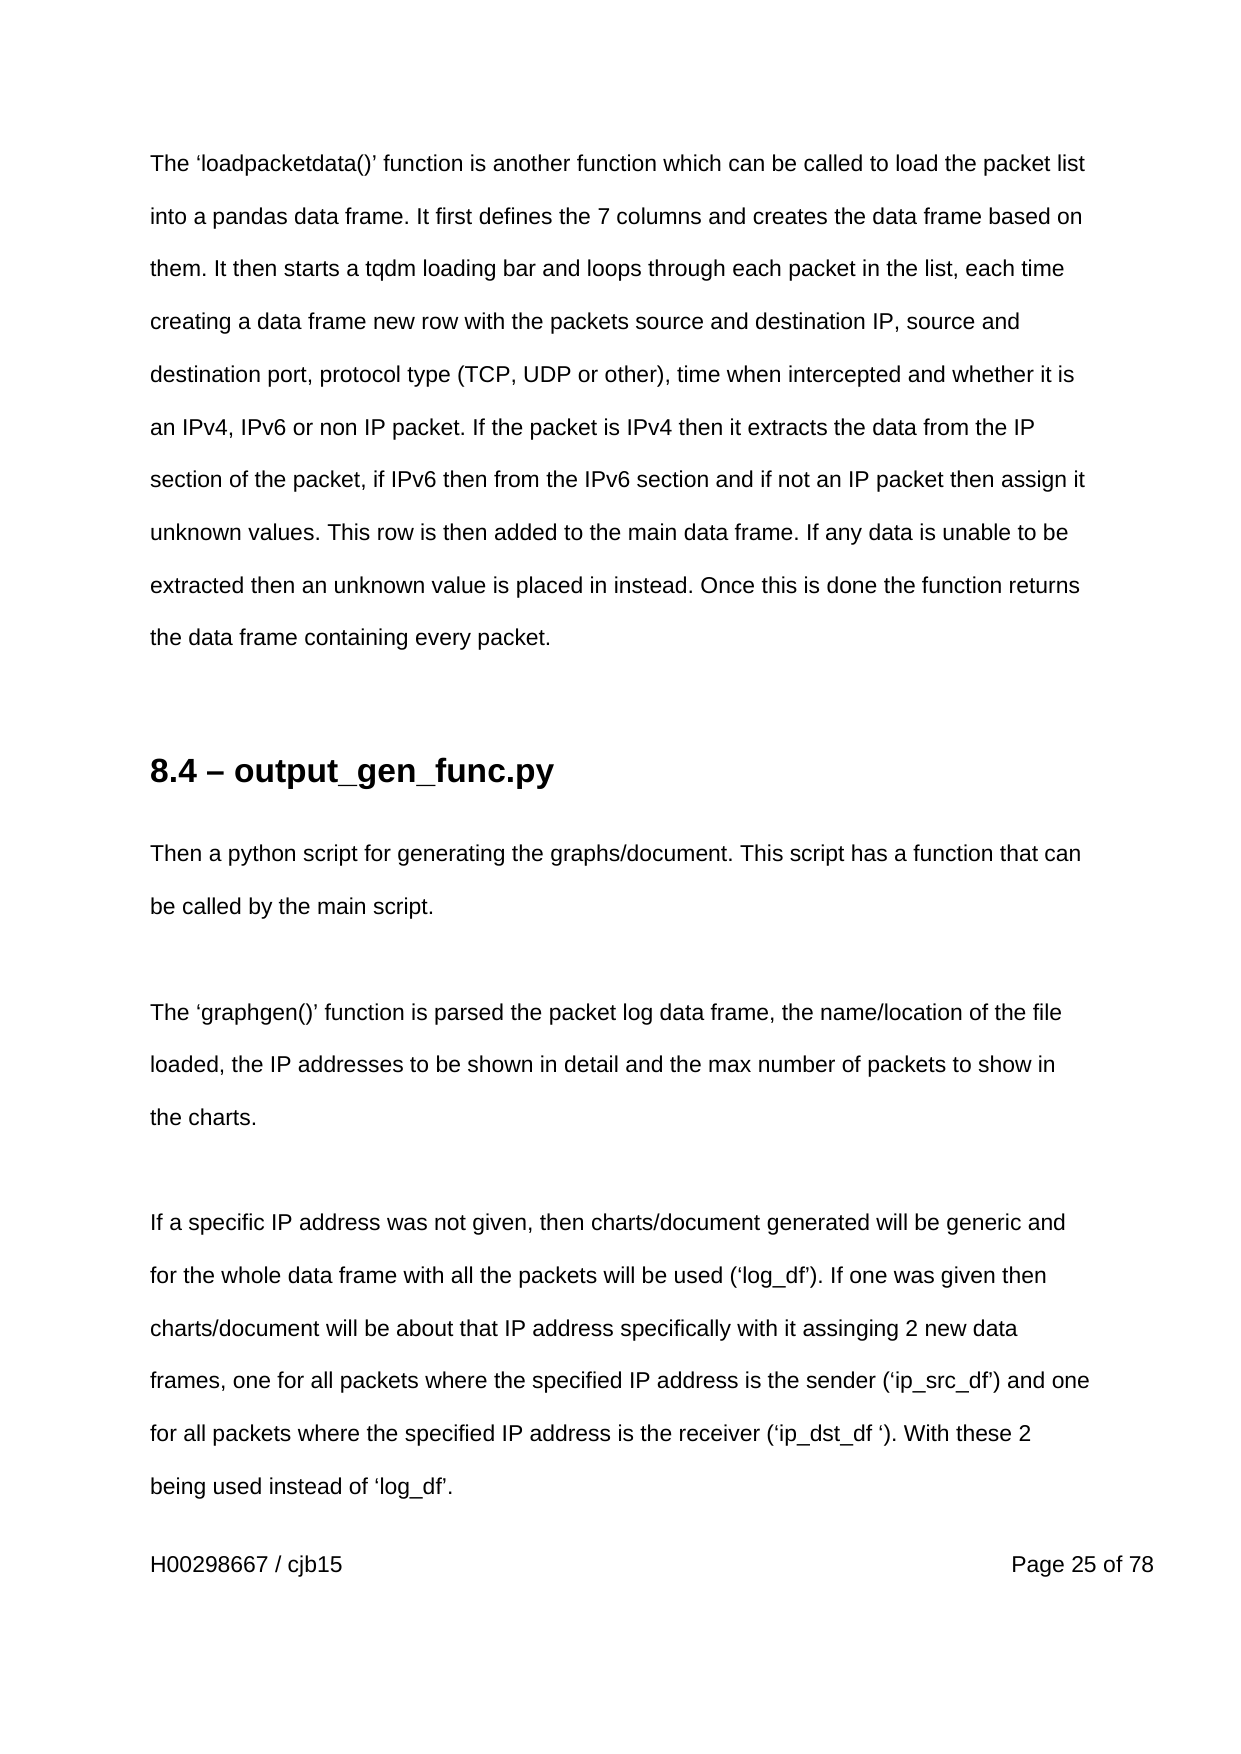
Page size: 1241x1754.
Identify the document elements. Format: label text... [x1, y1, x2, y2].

text Then a python script for generating the graphs/document. This script has a function that can be called by the main script. [150, 840, 1090, 919]
text The ‘loadpacketdata()’ function is another function which can be called to load the packet list into a pandas data frame. It first defines the 7 columns and creates the data frame based on them. It then starts a tqdm loading bar and loops through each packet in the list, each time creating a data frame new row with the packets source and destination IP, source and destination port, protocol type (TCP, UDP or other), time when intercepted and whether it is an IPv4, IPv6 or non IP packet. If the packet is IPv4 then it extracts the data from the IP section of the packet, if IPv6 then from the IPv6 section and if not an IP packet then assign it unknown values. This row is then added to the main data frame. If any data is unable to be extracted then an unknown value is placed in instead. Once this is done the function returns the data frame containing every packet. [150, 150, 1090, 651]
subtitle 8.4 – output_gen_func.py [150, 751, 1090, 789]
text If a specific IP address was not given, then charts/document generated will be generic and for the whole data frame with all the packets will be used (‘log_df’). If one was given then charts/document will be about that IP address specifically with it assinging 2 new data frames, one for all packets where the specified IP address is the sender (‘ip_src_df’) and one for all packets where the specified IP address is the receiver (‘ip_dst_df ‘). With these 2 being used instead of ‘log_df’. [150, 1209, 1090, 1499]
text The ‘graphgen()’ function is parsed the packet log data frame, the name/location of the file loaded, the IP addresses to be shown in detail and the max number of packets to show in the charts. [150, 998, 1090, 1130]
